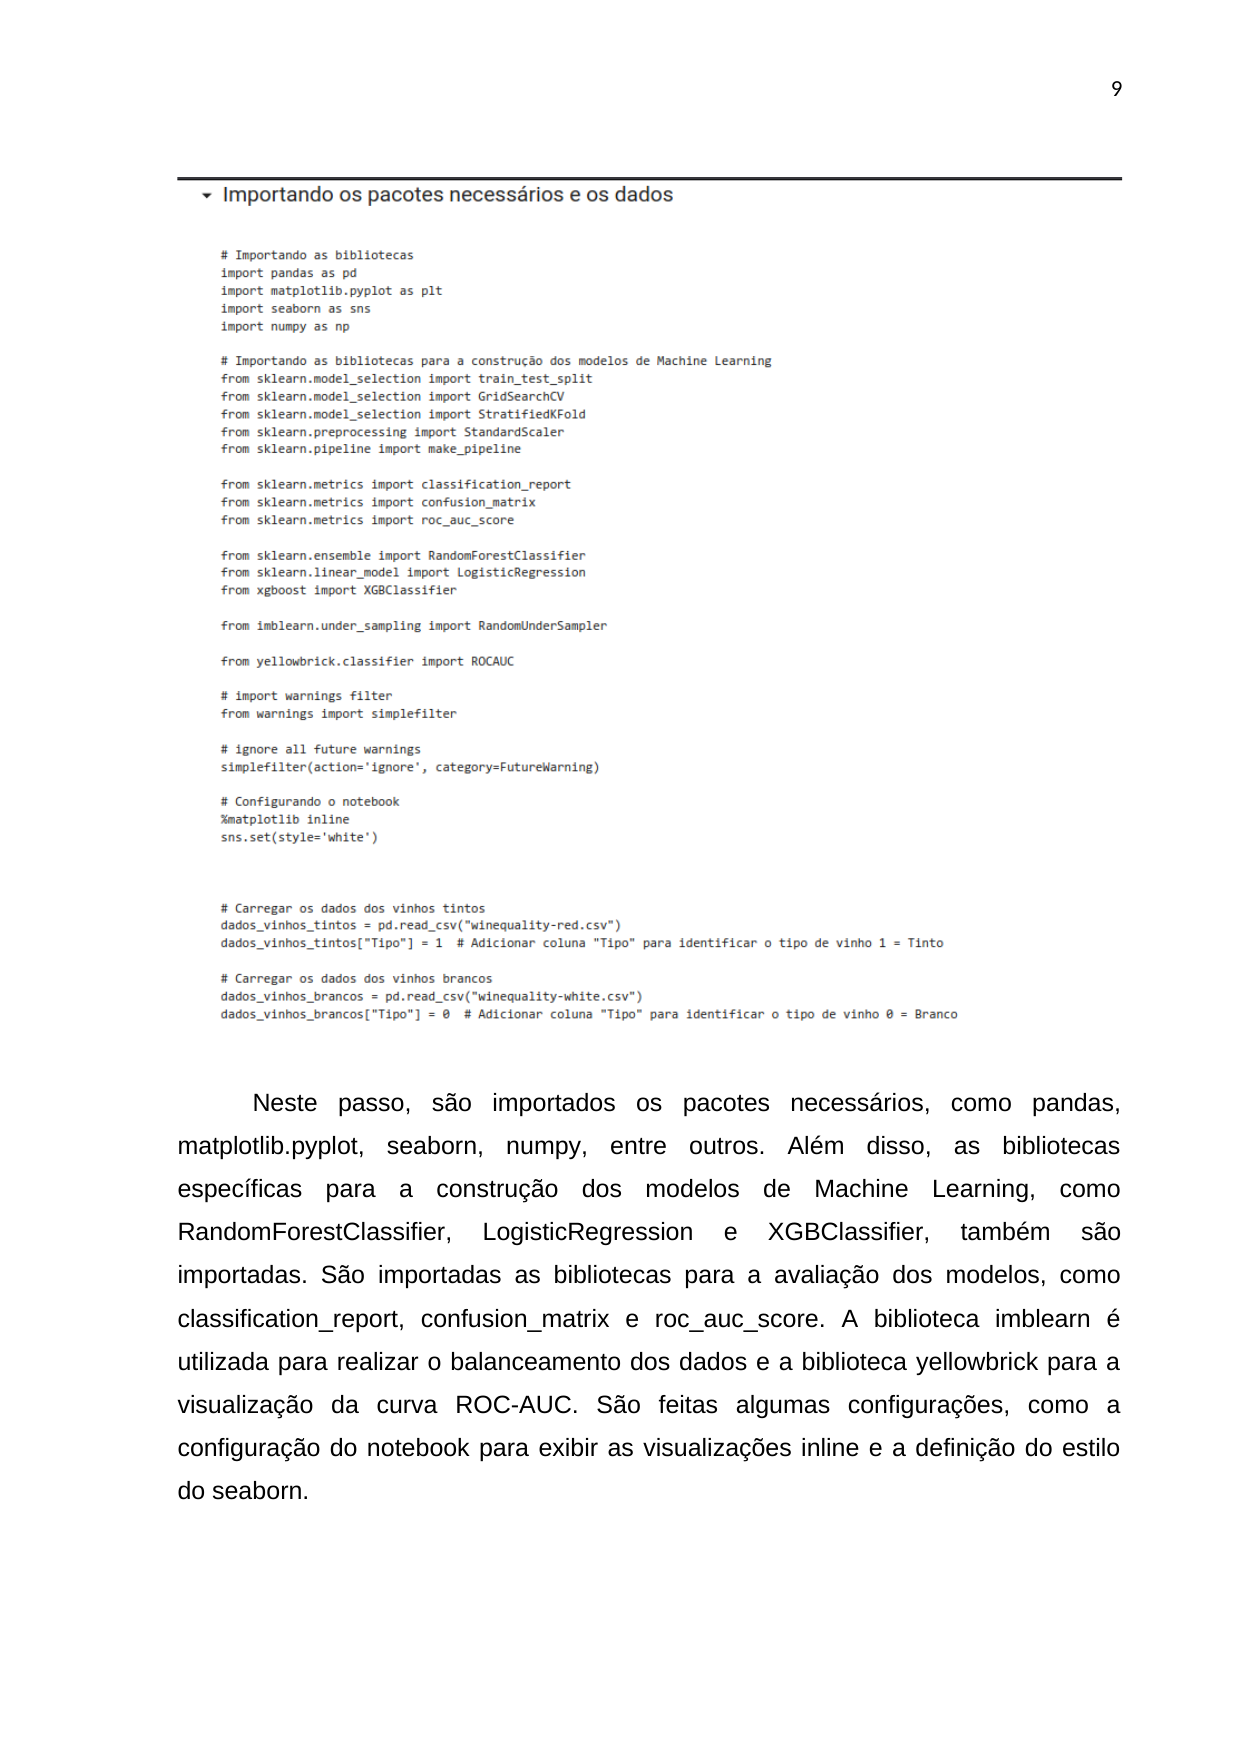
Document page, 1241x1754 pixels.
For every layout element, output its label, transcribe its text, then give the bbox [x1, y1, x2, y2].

picture [177, 177, 1123, 1024]
text Neste passo, são importados os pacotes necessários, como pandas, matplotlib.pyplot, seaborn, numpy, entre outros. Além disso, as bibliotecas específicas para a construção dos modelos de Machine Learning, como RandomForestClassifier, LogisticRegression e XGBClassifier, também são importadas. São importadas as bibliotecas para a avaliação dos modelos, como classification_report, confusion_matrix e roc_auc_score. A biblioteca imblearn é utilizada para realizar o balanceamento dos dados e a biblioteca yellowbrick para a visualização da curva ROC-AUC. São feitas algumas configurações, como a configuração do notebook para exibir as visualizações inline e a definição do estilo do seaborn. [177, 1088, 1122, 1505]
